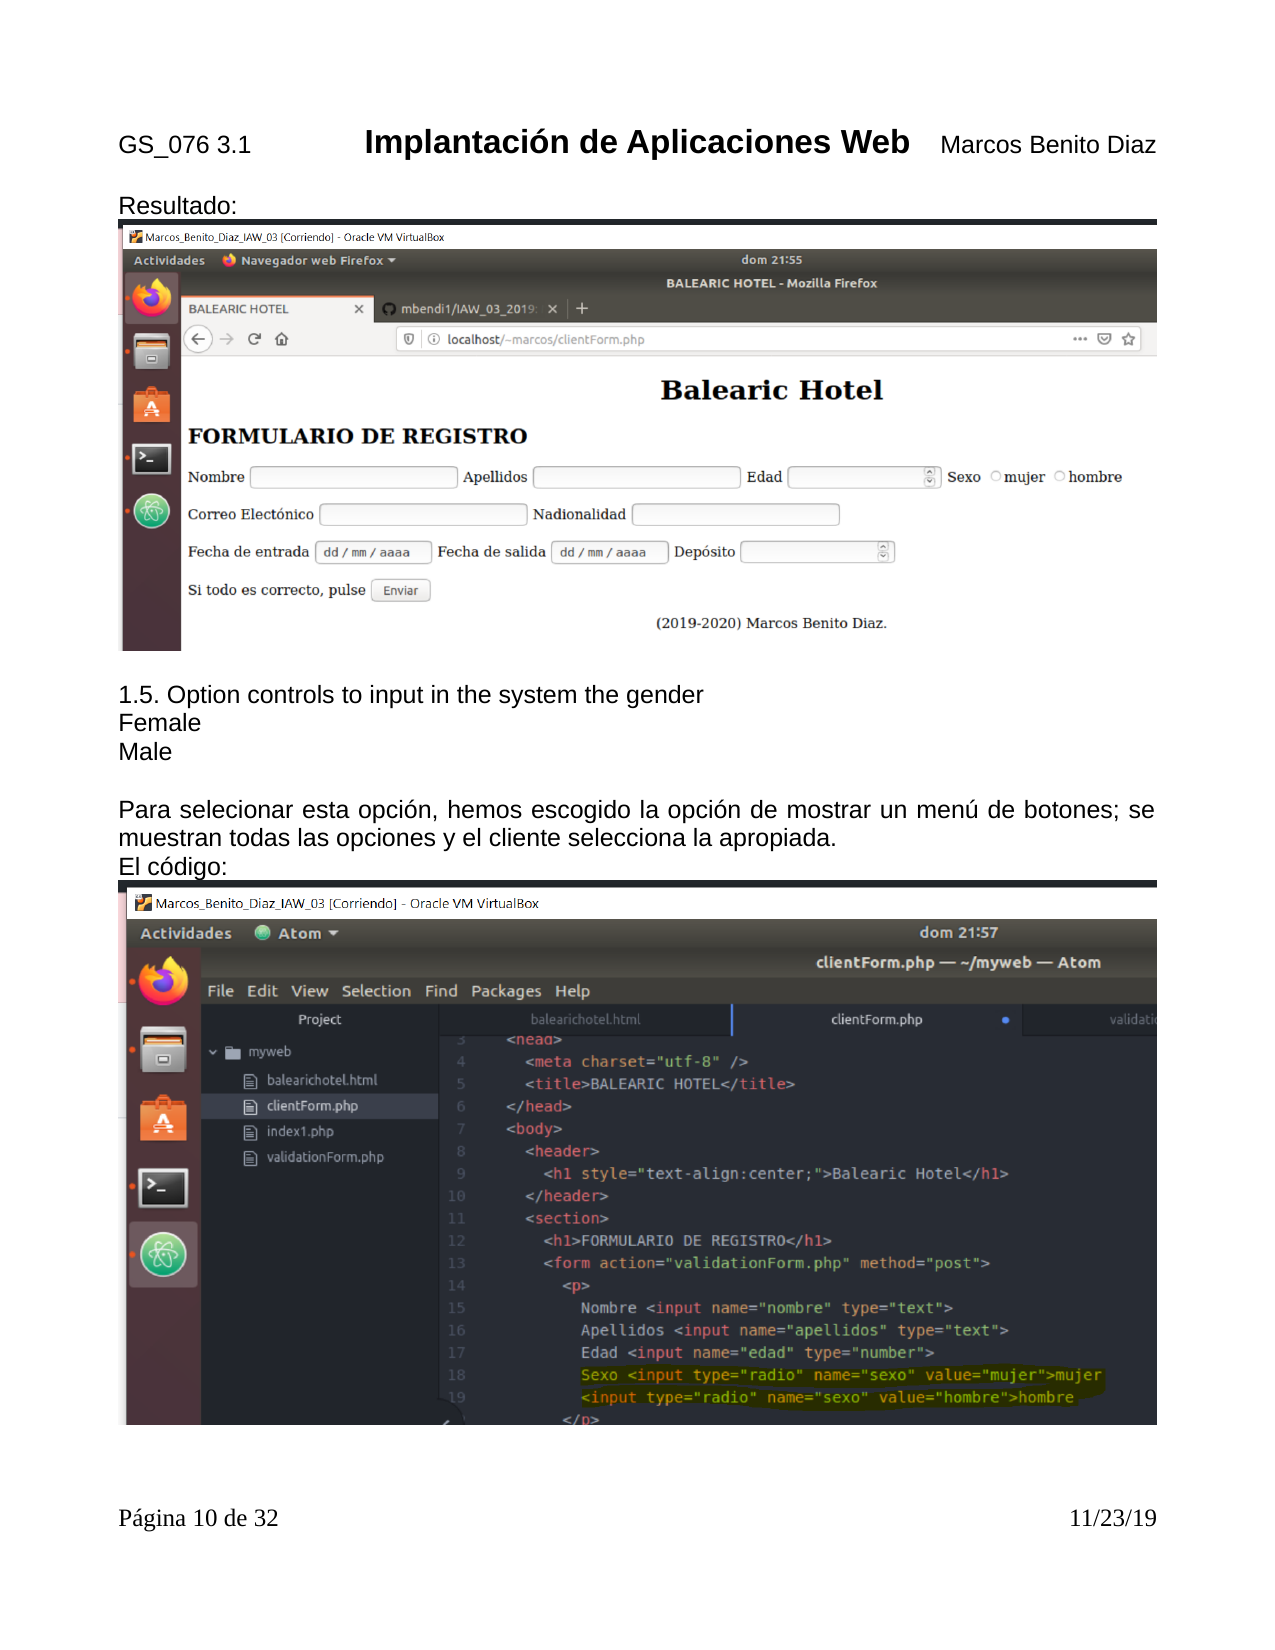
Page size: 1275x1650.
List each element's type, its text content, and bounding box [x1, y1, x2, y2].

text 1.5. Option controls to input in the system the gender [118, 679, 1157, 708]
text Resultado: [118, 191, 1157, 219]
picture [118, 219, 1157, 651]
text Female [118, 708, 1157, 737]
text Para selecionar esta opción, hemos escogido la opción de mostrar un menú de botones; se muestran todas las opciones y el cliente selecciona la apropiada. [118, 794, 1157, 852]
text Male [118, 737, 1157, 766]
text El código: [118, 852, 1157, 880]
picture [118, 880, 1157, 1425]
